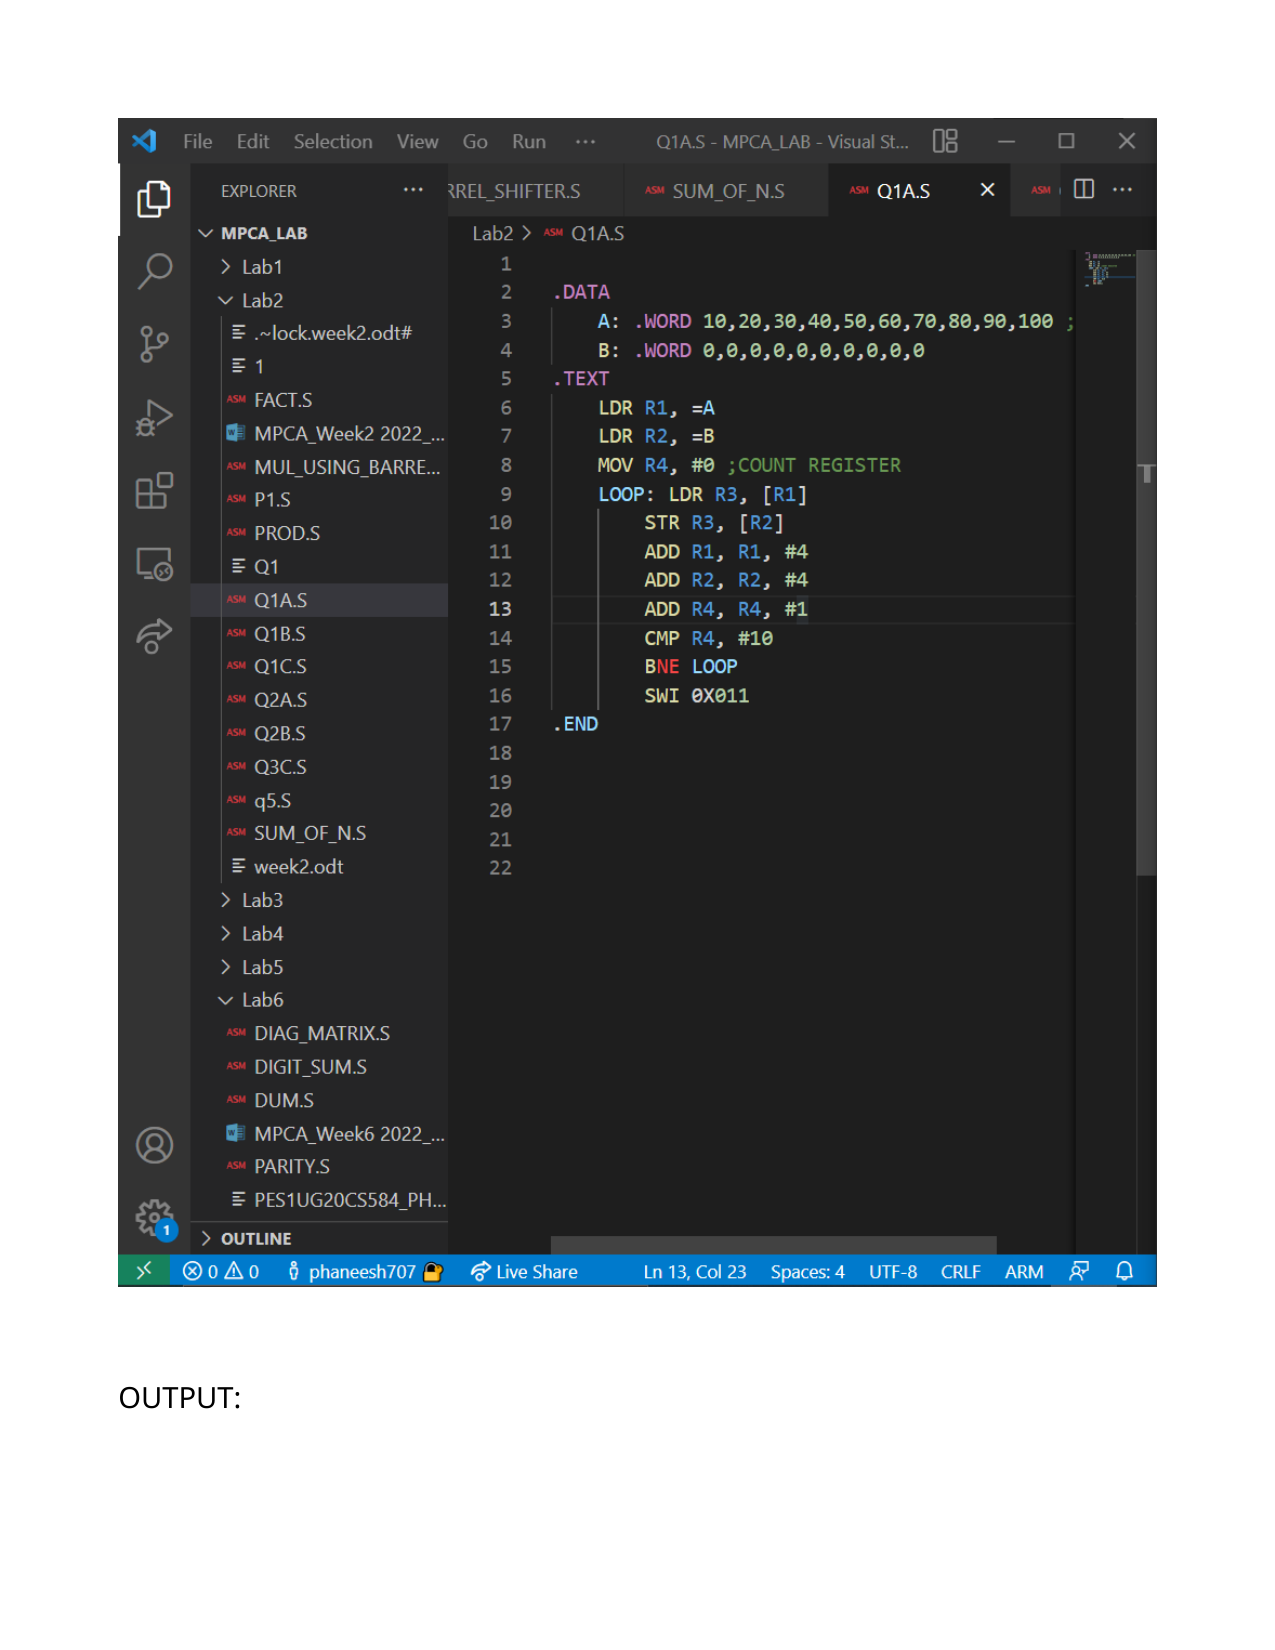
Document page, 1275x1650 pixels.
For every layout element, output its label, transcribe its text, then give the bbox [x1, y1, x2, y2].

text OUTPUT: [118, 1377, 1157, 1417]
picture [118, 118, 1157, 1287]
